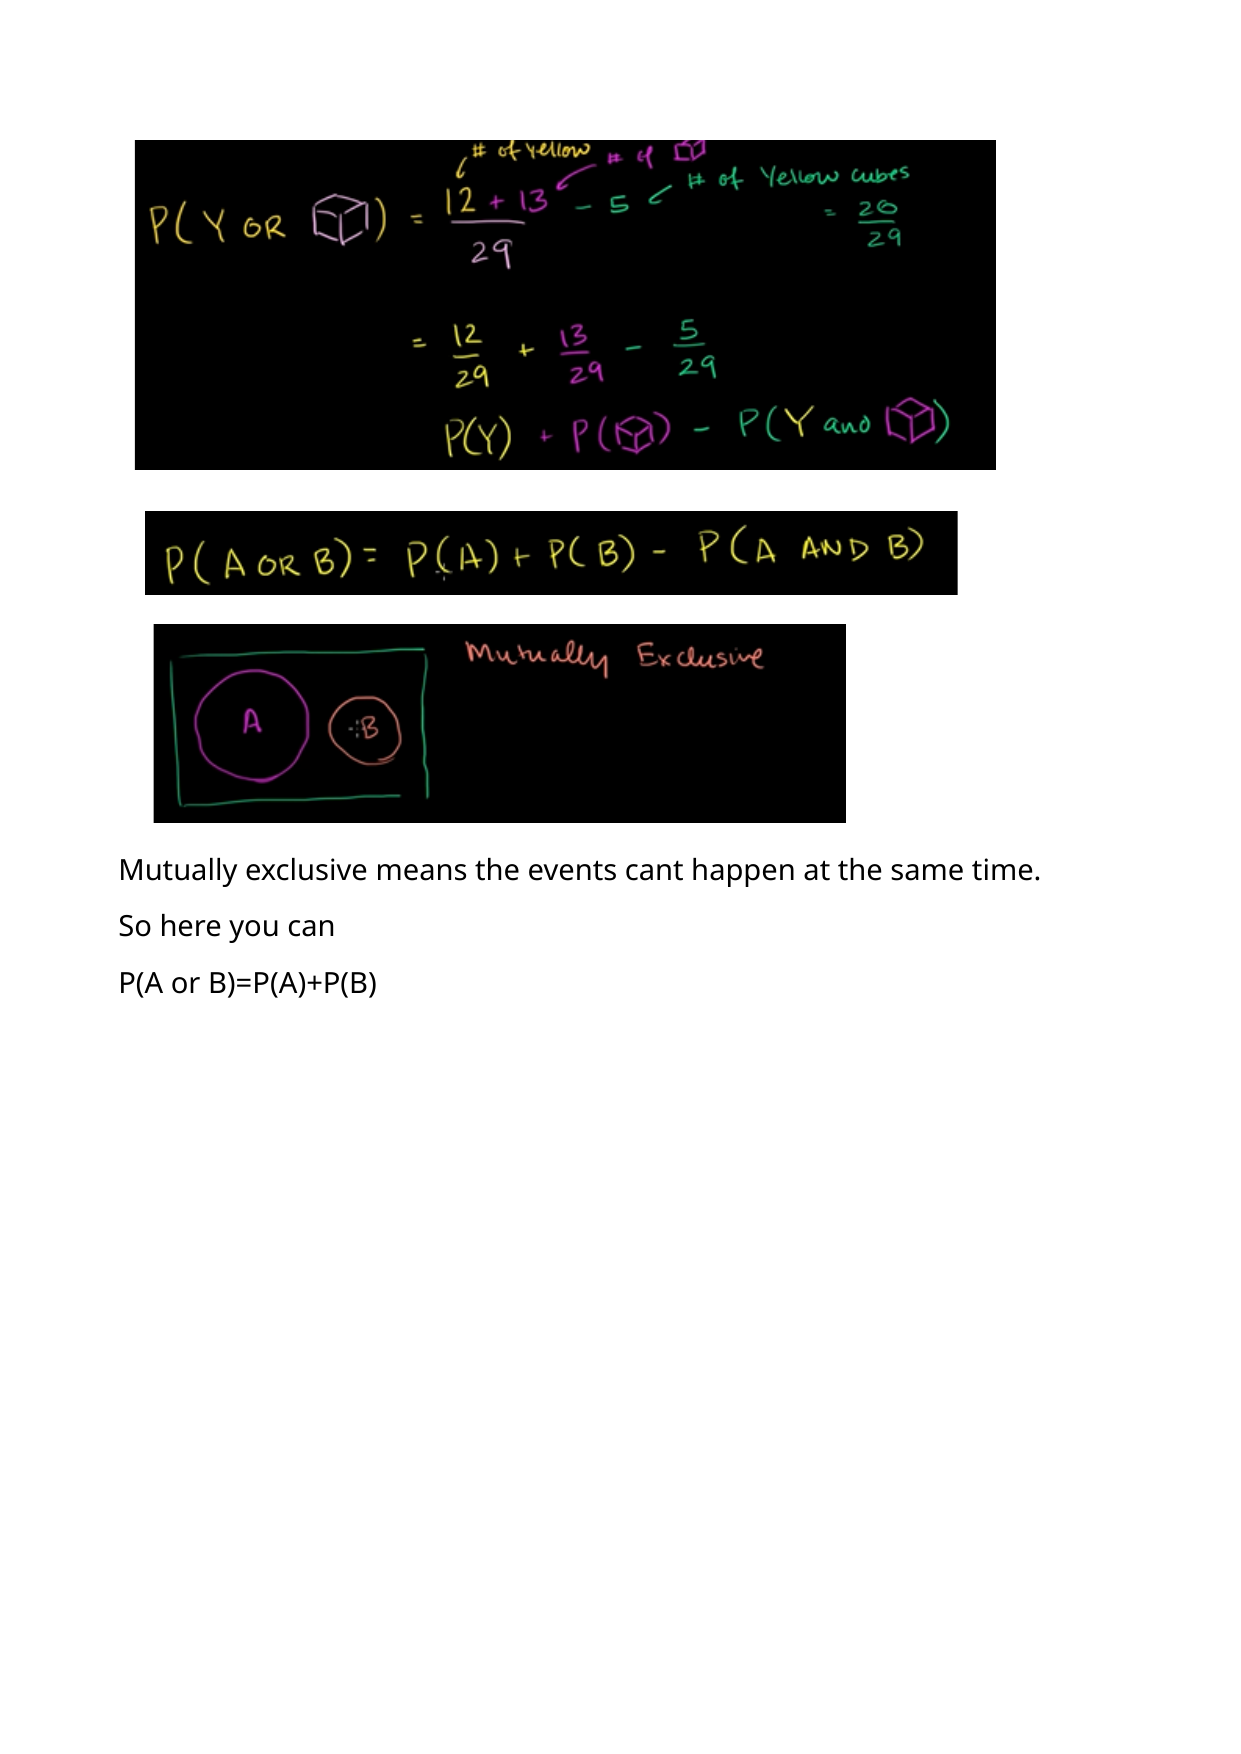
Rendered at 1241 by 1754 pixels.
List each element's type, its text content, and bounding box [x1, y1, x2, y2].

text Mutually exclusive means the events cant happen at the same time. [118, 849, 1122, 889]
text P(A or B)=P(A)+P(B) [118, 962, 1122, 1002]
picture [153, 624, 846, 823]
picture [134, 140, 996, 470]
text So here you can [118, 906, 1122, 945]
picture [145, 511, 958, 595]
